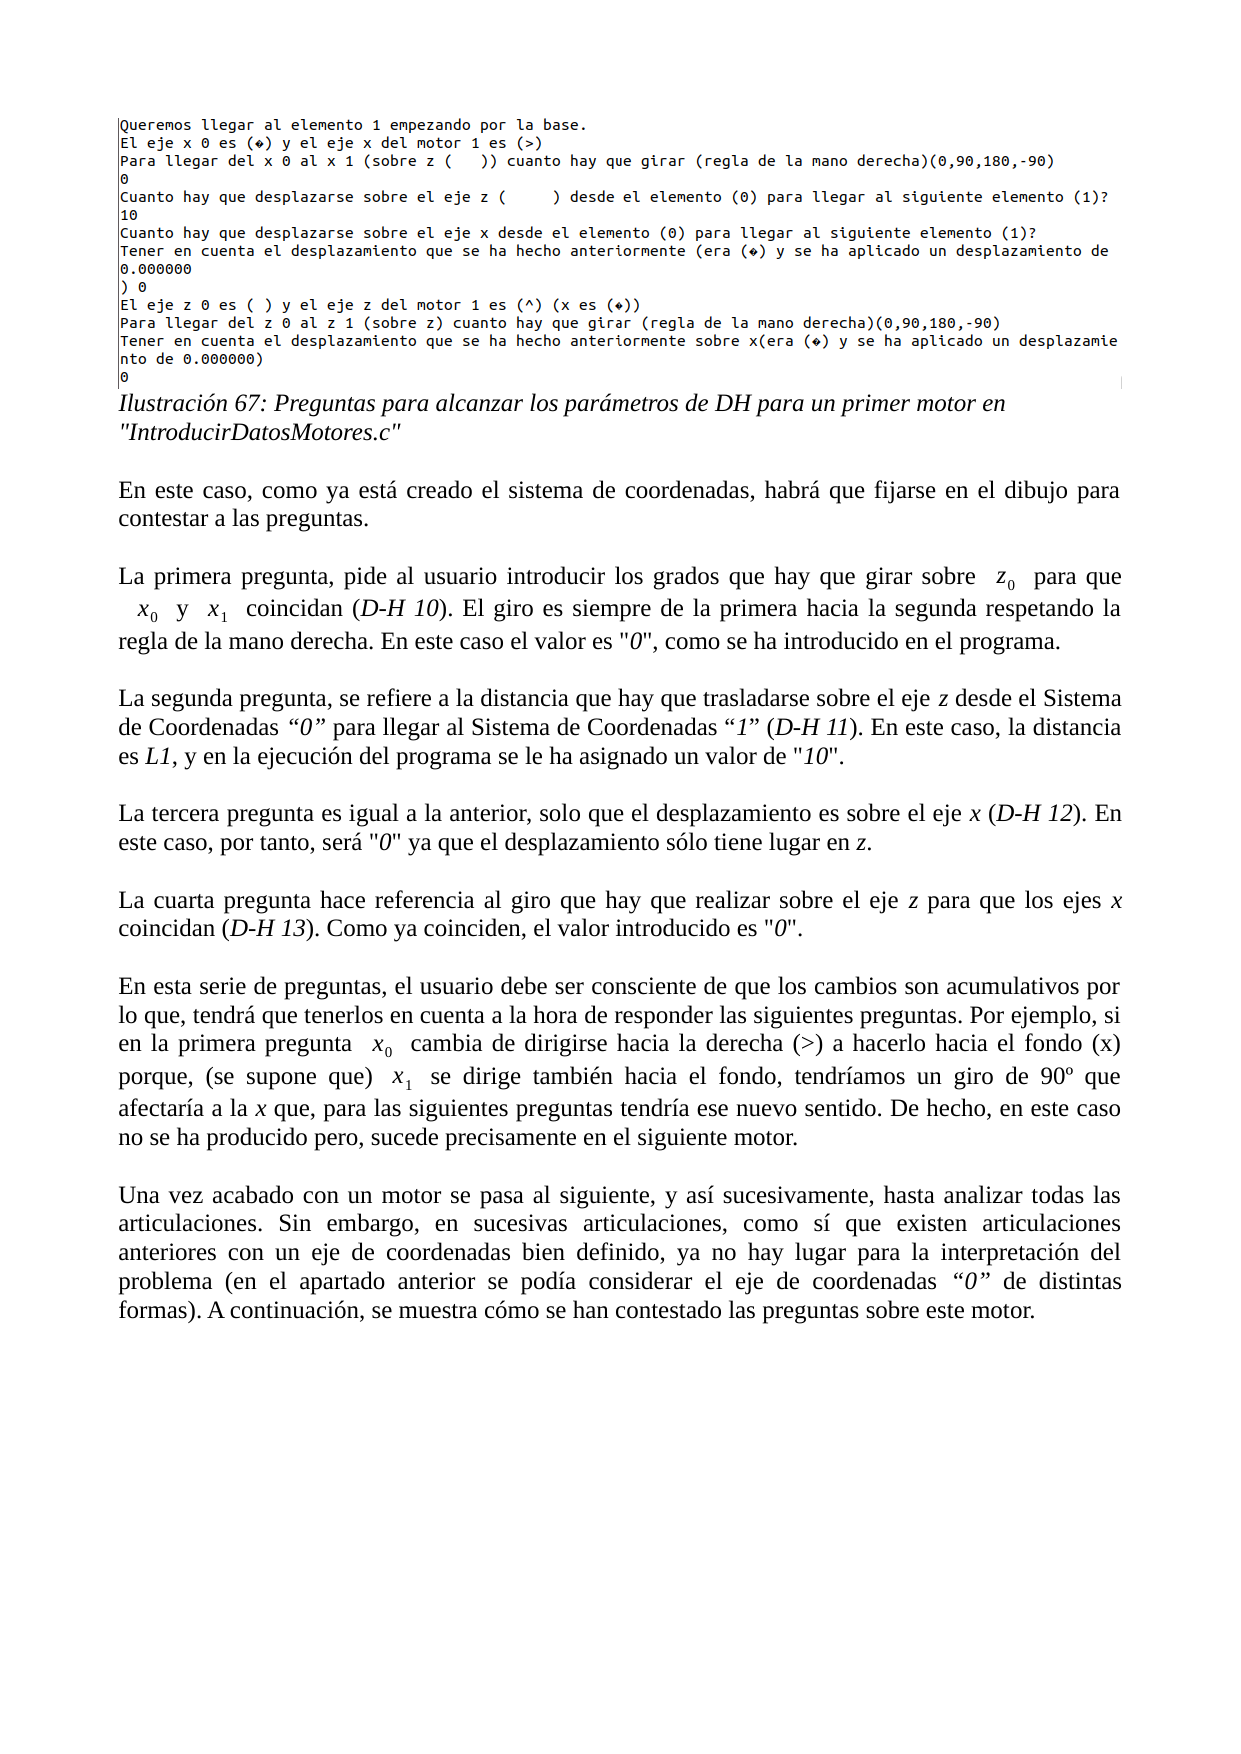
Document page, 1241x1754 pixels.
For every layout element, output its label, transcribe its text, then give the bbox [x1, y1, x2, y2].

text La cuarta pregunta hace referencia al giro que hay que realizar sobre el eje z para que los ejes x coincidan (D-H 13). Como ya coinciden, el valor introducido es "0". [118, 885, 1122, 942]
text En este caso, como ya está creado el sistema de coordenadas, habrá que fijarse en el dibujo para contestar a las preguntas. [118, 475, 1122, 532]
text La primera pregunta, pide al usuario introducir los grados que hay que girar sobrepara queycoincidan (D-H 10). El giro es siempre de la primera hacia la segunda respetando la regla de la mano derecha. En este caso el valor es "0", como se ha introducido en el programa. [118, 561, 1122, 655]
text Una vez acabado con un motor se pasa al siguiente, y así sucesivamente, hasta analizar todas las articulaciones. Sin embargo, en sucesivas articulaciones, como sí que existen articulaciones anteriores con un eje de coordenadas bien definido, ya no hay lugar para la interpretación del problema (en el apartado anterior se podía considerar el eje de coordenadas “0” de distintas formas). A continuación, se muestra cómo se han contestado las preguntas sobre este motor. [118, 1180, 1122, 1323]
text En esta serie de preguntas, el usuario debe ser consciente de que los cambios son acumulativos por lo que, tendrá que tenerlos en cuenta a la hora de responder las siguientes preguntas. Por ejemplo, si en la primera preguntacambia de dirigirse hacia la derecha (>) a hacerlo hacia el fondo (x) porque, (se supone que)se dirige también hacia el fondo, tendríamos un giro de 90º que afectaría a la x que, para las siguientes preguntas tendría ese nuevo sentido. De hecho, en este caso no se ha producido pero, sucede precisamente en el siguiente motor. [118, 971, 1122, 1151]
text La tercera pregunta es igual a la anterior, solo que el desplazamiento es sobre el eje x (D-H 12). En este caso, por tanto, será "0" ya que el desplazamiento sólo tiene lugar en z. [118, 798, 1122, 856]
text La segunda pregunta, se refiere a la distancia que hay que trasladarse sobre el eje z desde el Sistema de Coordenadas “0” para llegar al Sistema de Coordenadas “1” (D-H 11). En este caso, la distancia es L1, y en la ejecución del programa se le ha asignado un valor de "10". [118, 683, 1122, 770]
text Ilustración 67: Preguntas para alcanzar los parámetros de DH para un primer motor en "IntroducirDatosMotores.c" [118, 389, 1122, 446]
picture [118, 118, 1122, 389]
